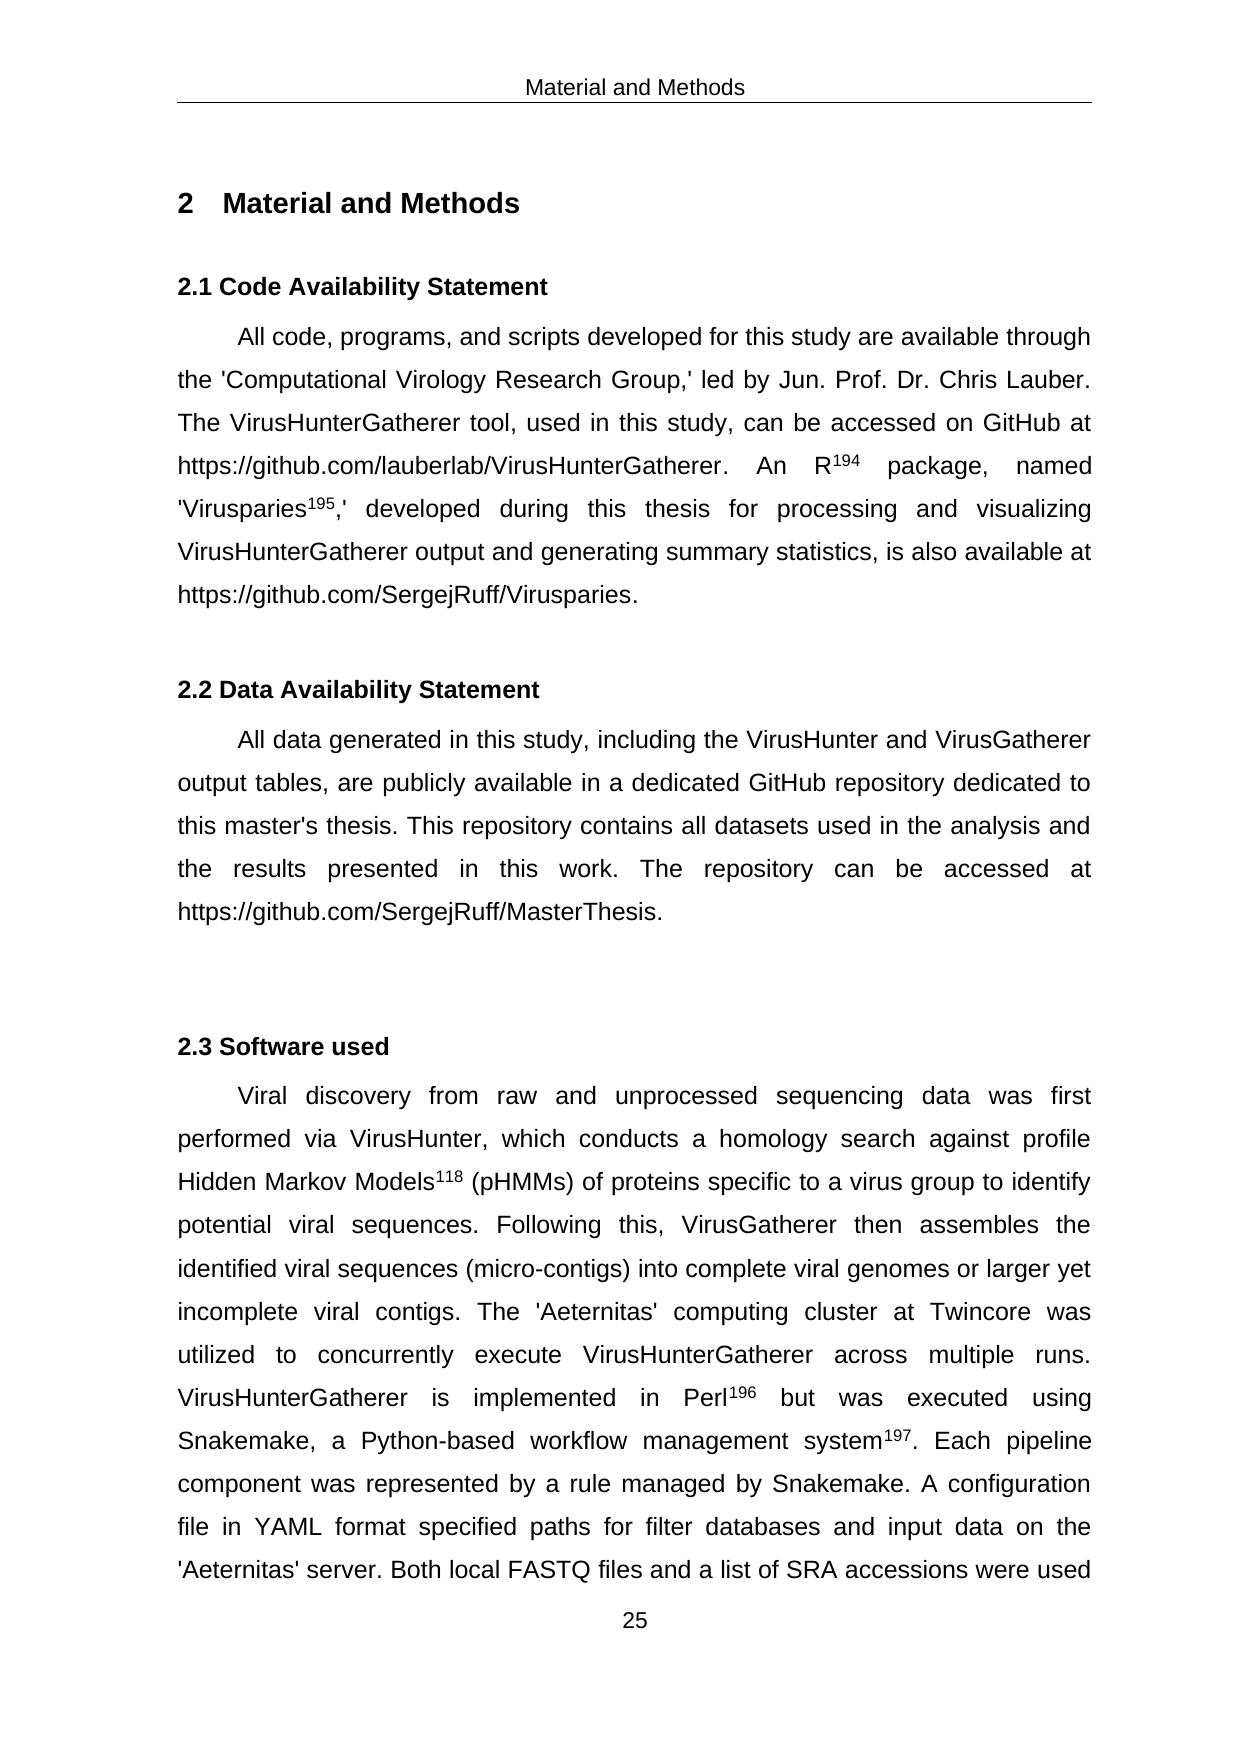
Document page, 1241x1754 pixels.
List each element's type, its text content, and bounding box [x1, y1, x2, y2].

subtitle 2.1 Code Availability Statement [177, 272, 1092, 301]
subtitle 2.2 Data Availability Statement [177, 675, 1092, 704]
subtitle 2.3 Software used [177, 1032, 1092, 1061]
text All data generated in this study, including the VirusHunter and VirusGatherer output tables, are publicly available in a dedicated GitHub repository dedicated to this master's thesis. This repository contains all datasets used in the analysis and the results presented in this work. The repository can be accessed at https://github.com/SergejRuff/MasterThesis. [177, 725, 1092, 926]
text All code, programs, and scripts developed for this study are available through the 'Computational Virology Research Group,' led by Jun. Prof. Dr. Chris Lauber. The VirusHunterGatherer tool, used in this study, can be accessed on GitHub at https://github.com/lauberlab/VirusHunterGatherer. An R194 package, named 'Virusparies195,' developed during this thesis for processing and visualizing VirusHunterGatherer output and generating summary statistics, is also available at https://github.com/SergejRuff/Virusparies. [177, 321, 1092, 609]
subtitle Material and Methods [177, 186, 1092, 220]
text Viral discovery from raw and unprocessed sequencing data was first performed via VirusHunter, which conducts a homology search against profile Hidden Markov Models118 (pHMMs) of proteins specific to a virus group to identify potential viral sequences. Following this, VirusGatherer then assembles the identified viral sequences (micro-contigs) into complete viral genomes or larger yet incomplete viral contigs. The 'Aeternitas' computing cluster at Twincore was utilized to concurrently execute VirusHunterGatherer across multiple runs. VirusHunterGatherer is implemented in Perl196 but was executed using Snakemake, a Python-based workflow management system197. Each pipeline component was represented by a rule managed by Snakemake. A configuration file in YAML format specified paths for filter databases and input data on the 'Aeternitas' server. Both local FASTQ files and a list of SRA accessions were used [177, 1081, 1092, 1584]
